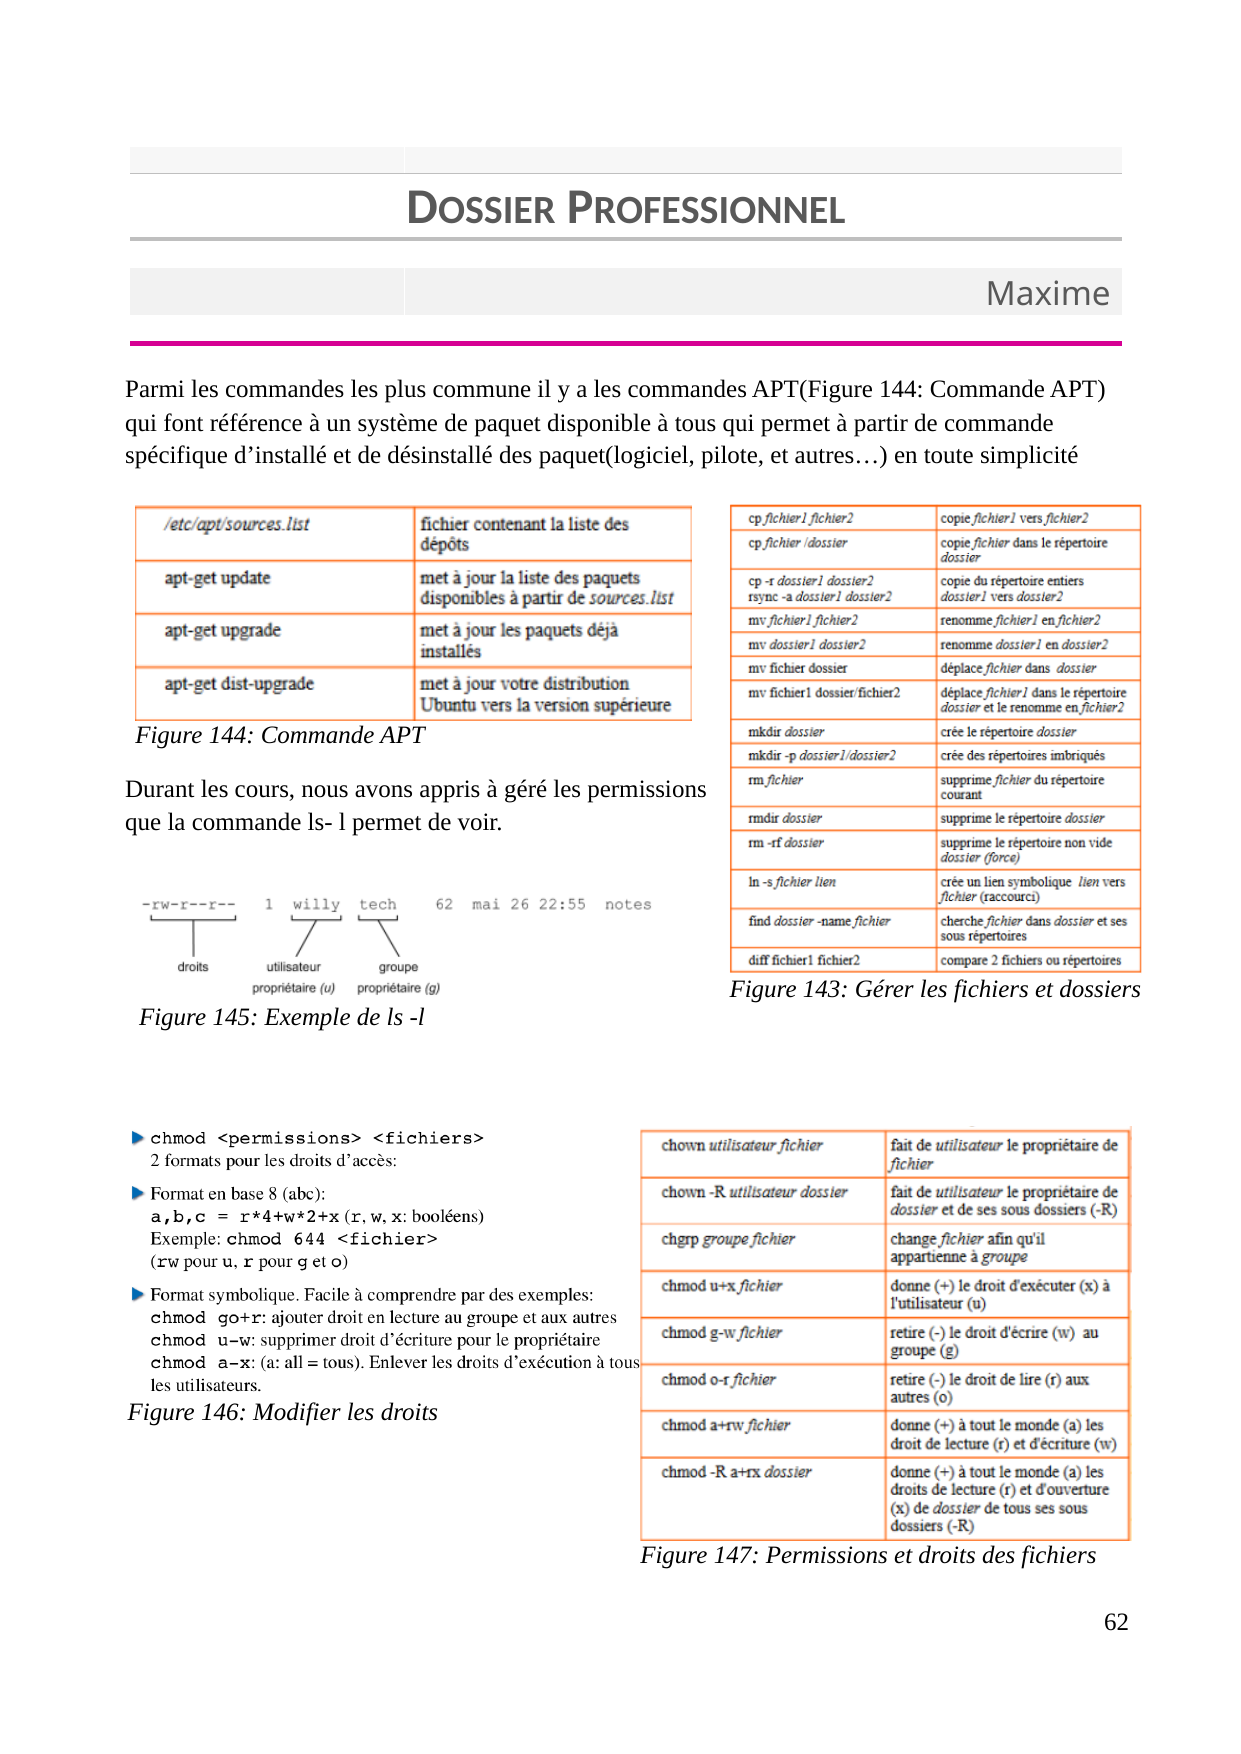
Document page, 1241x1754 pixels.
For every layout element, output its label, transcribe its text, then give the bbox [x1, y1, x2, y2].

picture [127, 1126, 1132, 1541]
text Parmi les commandes les plus commune il y a les commandes APT(Figure 144: Commande APT) qui font référence à un système de paquet disponible à tous qui permet à partir de commande spécifique d’installé et de désinstallé des paquet(logiciel, pilote, et autres…) en toute simplicité [125, 374, 1123, 469]
text Figure 146: Modifier les droits [127, 1397, 640, 1426]
text Durant les cours, nous avons appris à géré les permissions que la commande ls- l permet de voir. [125, 774, 729, 836]
text Figure 147: Permissions et droits des fichiers [640, 1541, 1132, 1569]
picture [138, 886, 657, 1002]
picture [135, 504, 692, 721]
picture [729, 504, 1142, 974]
text Figure 145: Exemple de ls -l [139, 1002, 657, 1031]
text Figure 143: Gérer les fichiers et dossiers [729, 974, 1142, 1003]
text Figure 144: Commande APT [135, 721, 692, 749]
